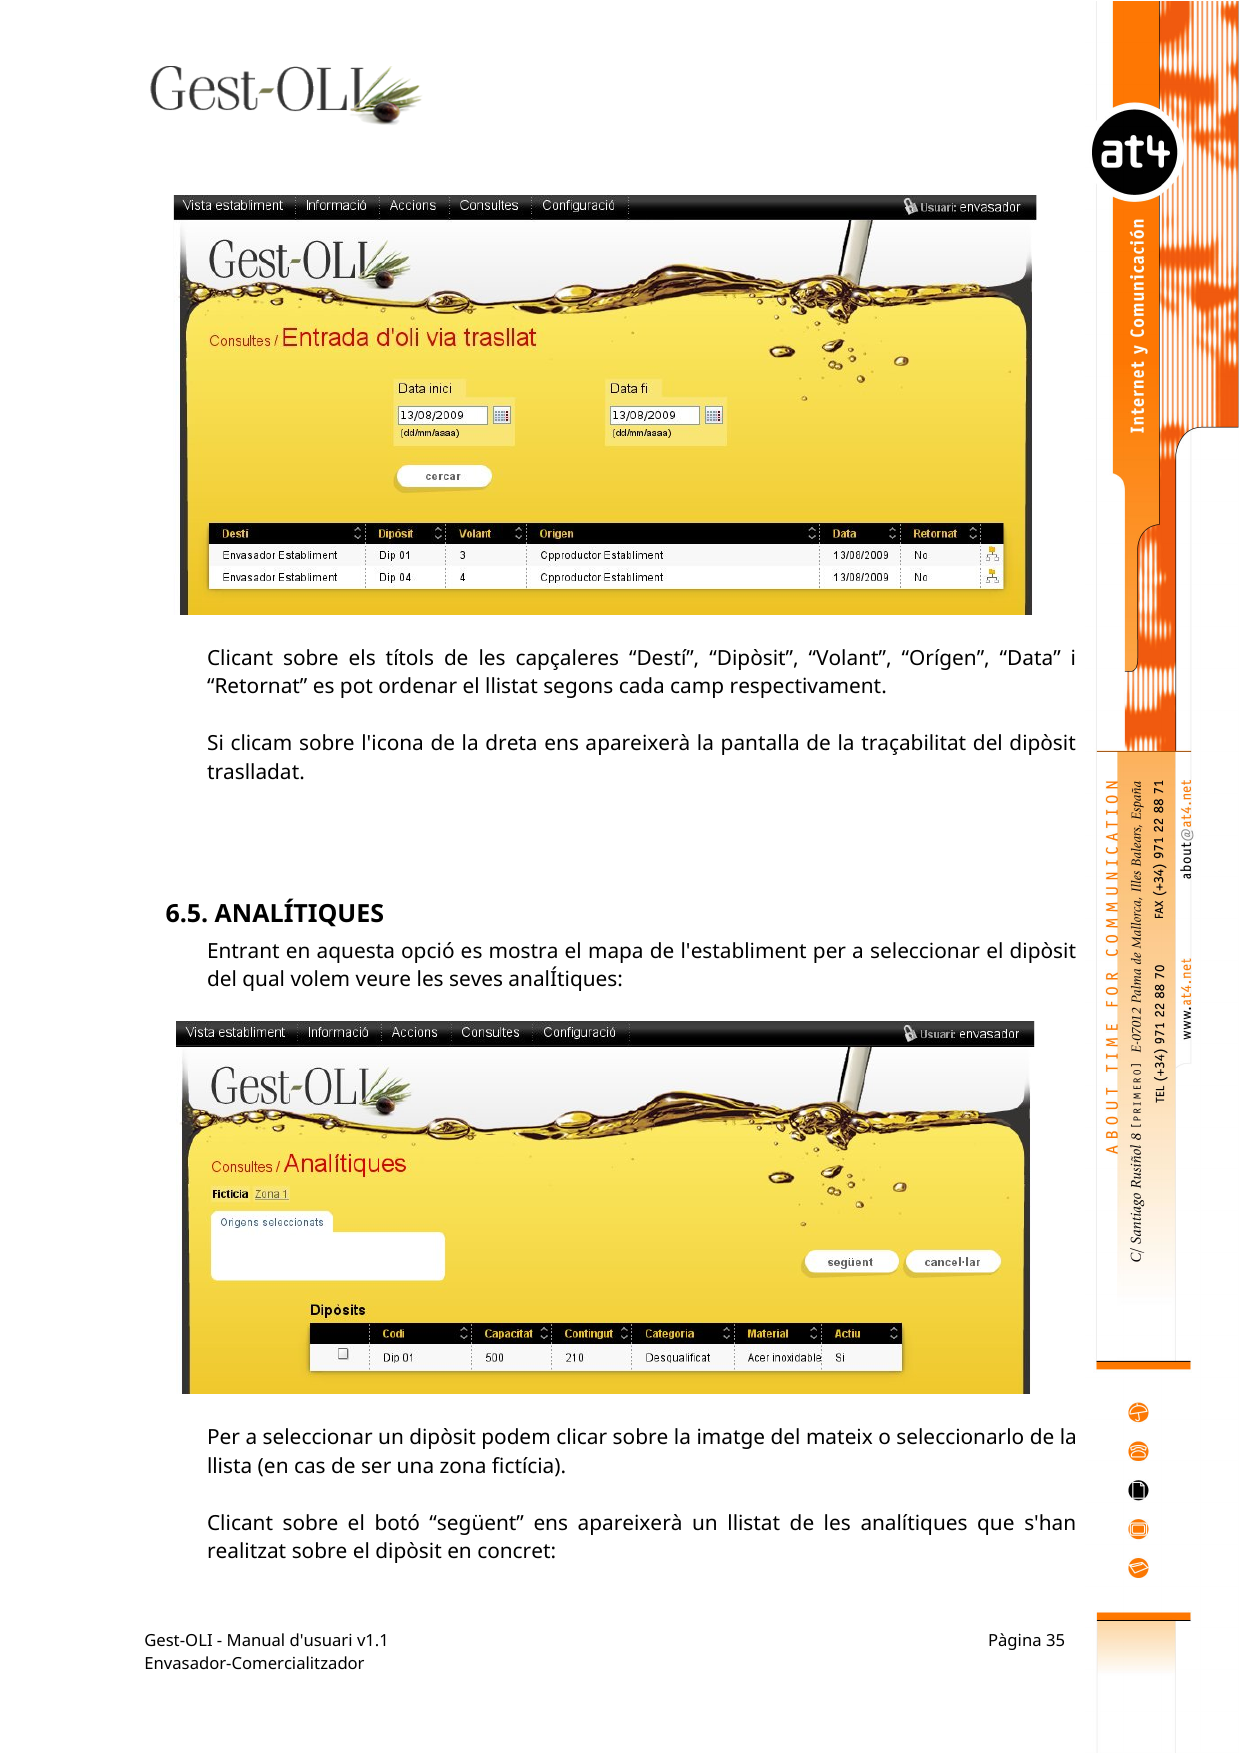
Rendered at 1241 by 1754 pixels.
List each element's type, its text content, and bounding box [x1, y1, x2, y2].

text Clicant sobre els títols de les capçaleres “Destí”, “Dipòsit”, “Volant”, “Orígen”, “Data” i “Retornat” es pot ordenar el llistat segons cada camp respectivament. [207, 643, 1078, 700]
text Entrant en aquesta opció es mostra el mapa de l'establiment per a seleccionar el dipòsit del qual volem veure les seves analÍtiques: [207, 936, 1078, 993]
picture [1085, 1, 1239, 1753]
picture [149, 66, 423, 126]
picture [173, 195, 1037, 615]
subtitle 6.5. ANALÍTIQUES [133, 896, 1078, 930]
text Si clicam sobre l'icona de la dreta ens apareixerà la pantalla de la traçabilitat del dipòsit traslladat. [207, 728, 1078, 785]
text Clicant sobre el botó “següent” ens apareixerà un llistat de les analítiques que s'han realitzat sobre el dipòsit en concret: [207, 1508, 1078, 1564]
text Per a seleccionar un dipòsit podem clicar sobre la imatge del mateix o seleccionarlo de la llista (en cas de ser una zona fictícia). [207, 1422, 1078, 1479]
picture [176, 1021, 1035, 1394]
